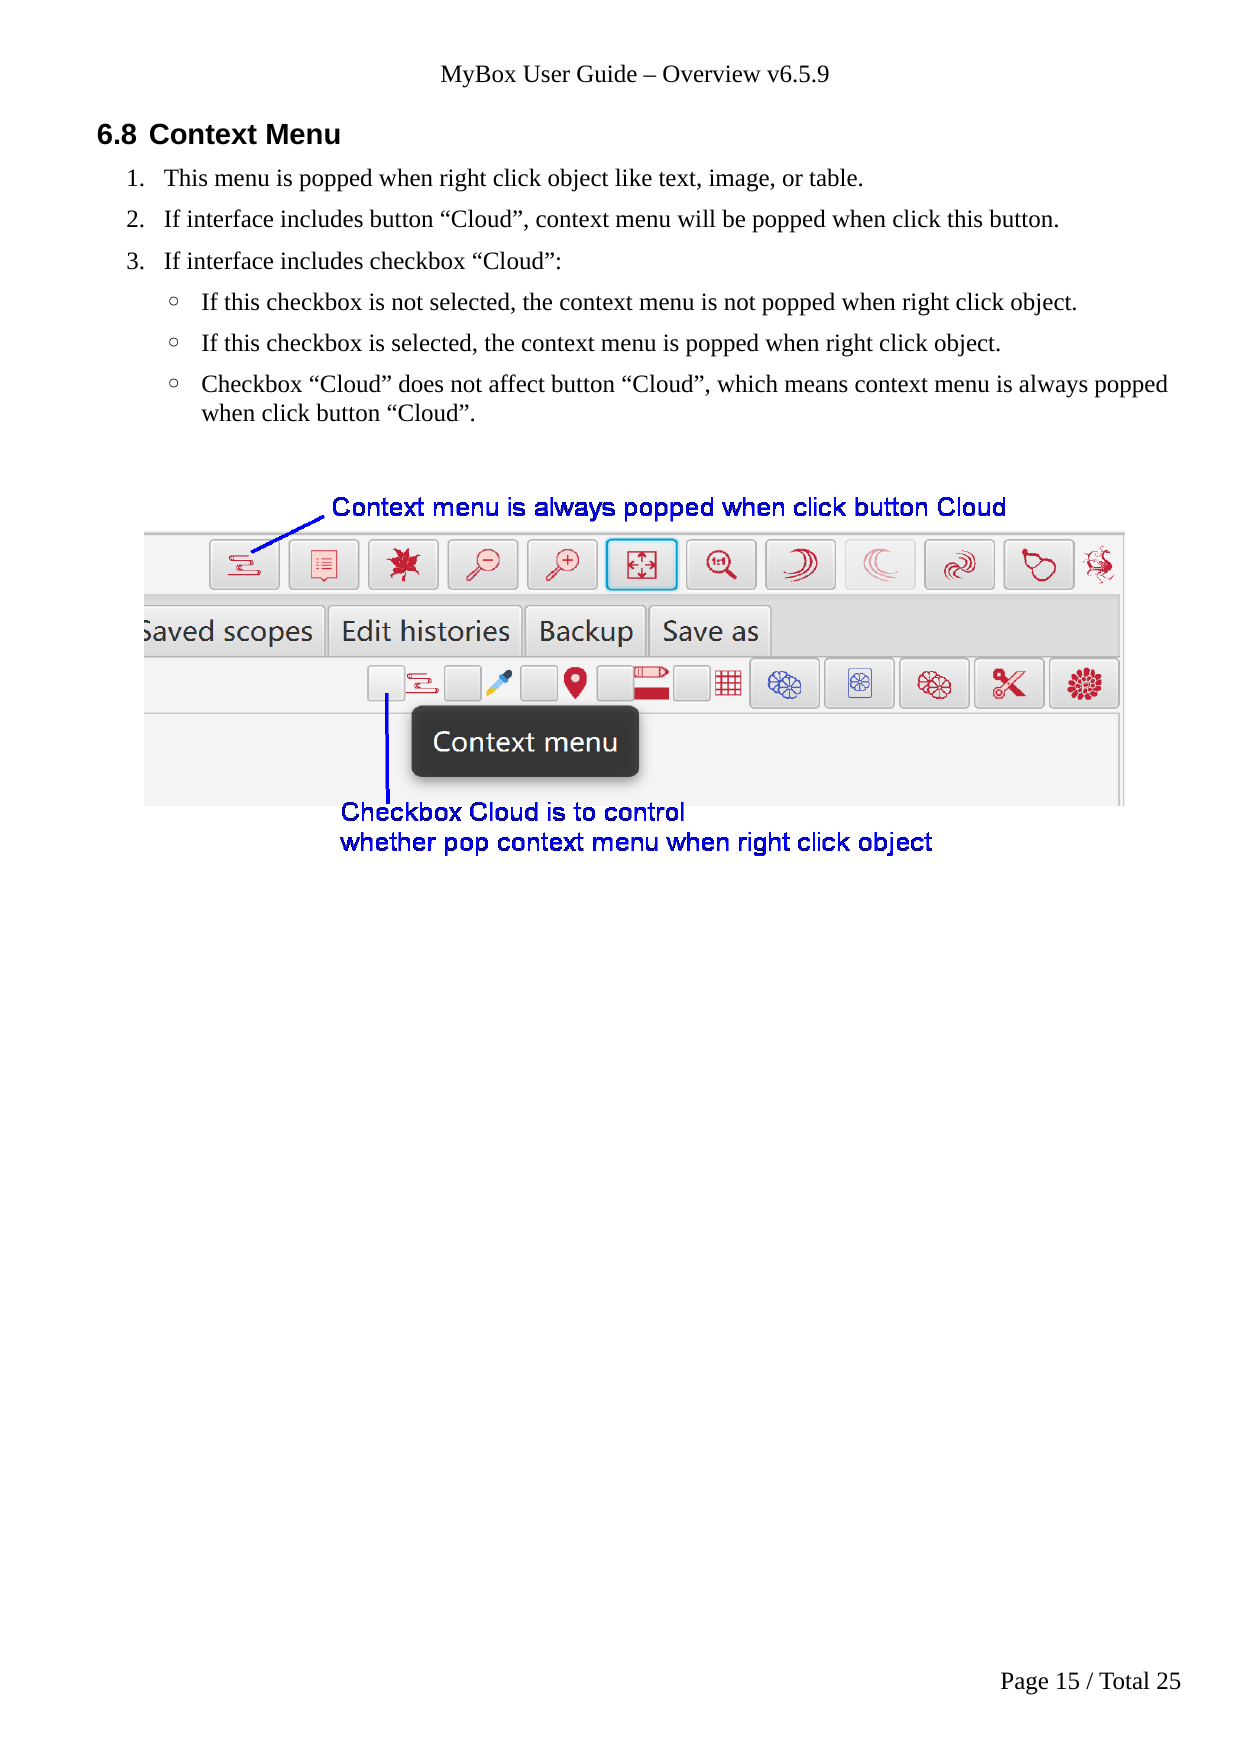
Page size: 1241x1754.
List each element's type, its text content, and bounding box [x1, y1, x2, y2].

list If interface includes checkbox “Cloud”: [126, 246, 1181, 274]
picture [143, 480, 1127, 866]
subtitle Context Menu [88, 117, 1181, 151]
list If interface includes button “Cloud”, context menu will be popped when click this button. [126, 204, 1181, 233]
list This menu is popped when right click object like text, image, or table. [126, 163, 1181, 192]
list If this checkbox is selected, the context menu is popped when right click object. [163, 328, 1181, 357]
list Checkbox “Cloud” does not affect button “Cloud”, which means context menu is always popped when click button “Cloud”. [163, 369, 1181, 427]
list If this checkbox is not selected, the context menu is not popped when right click object. [163, 287, 1181, 316]
